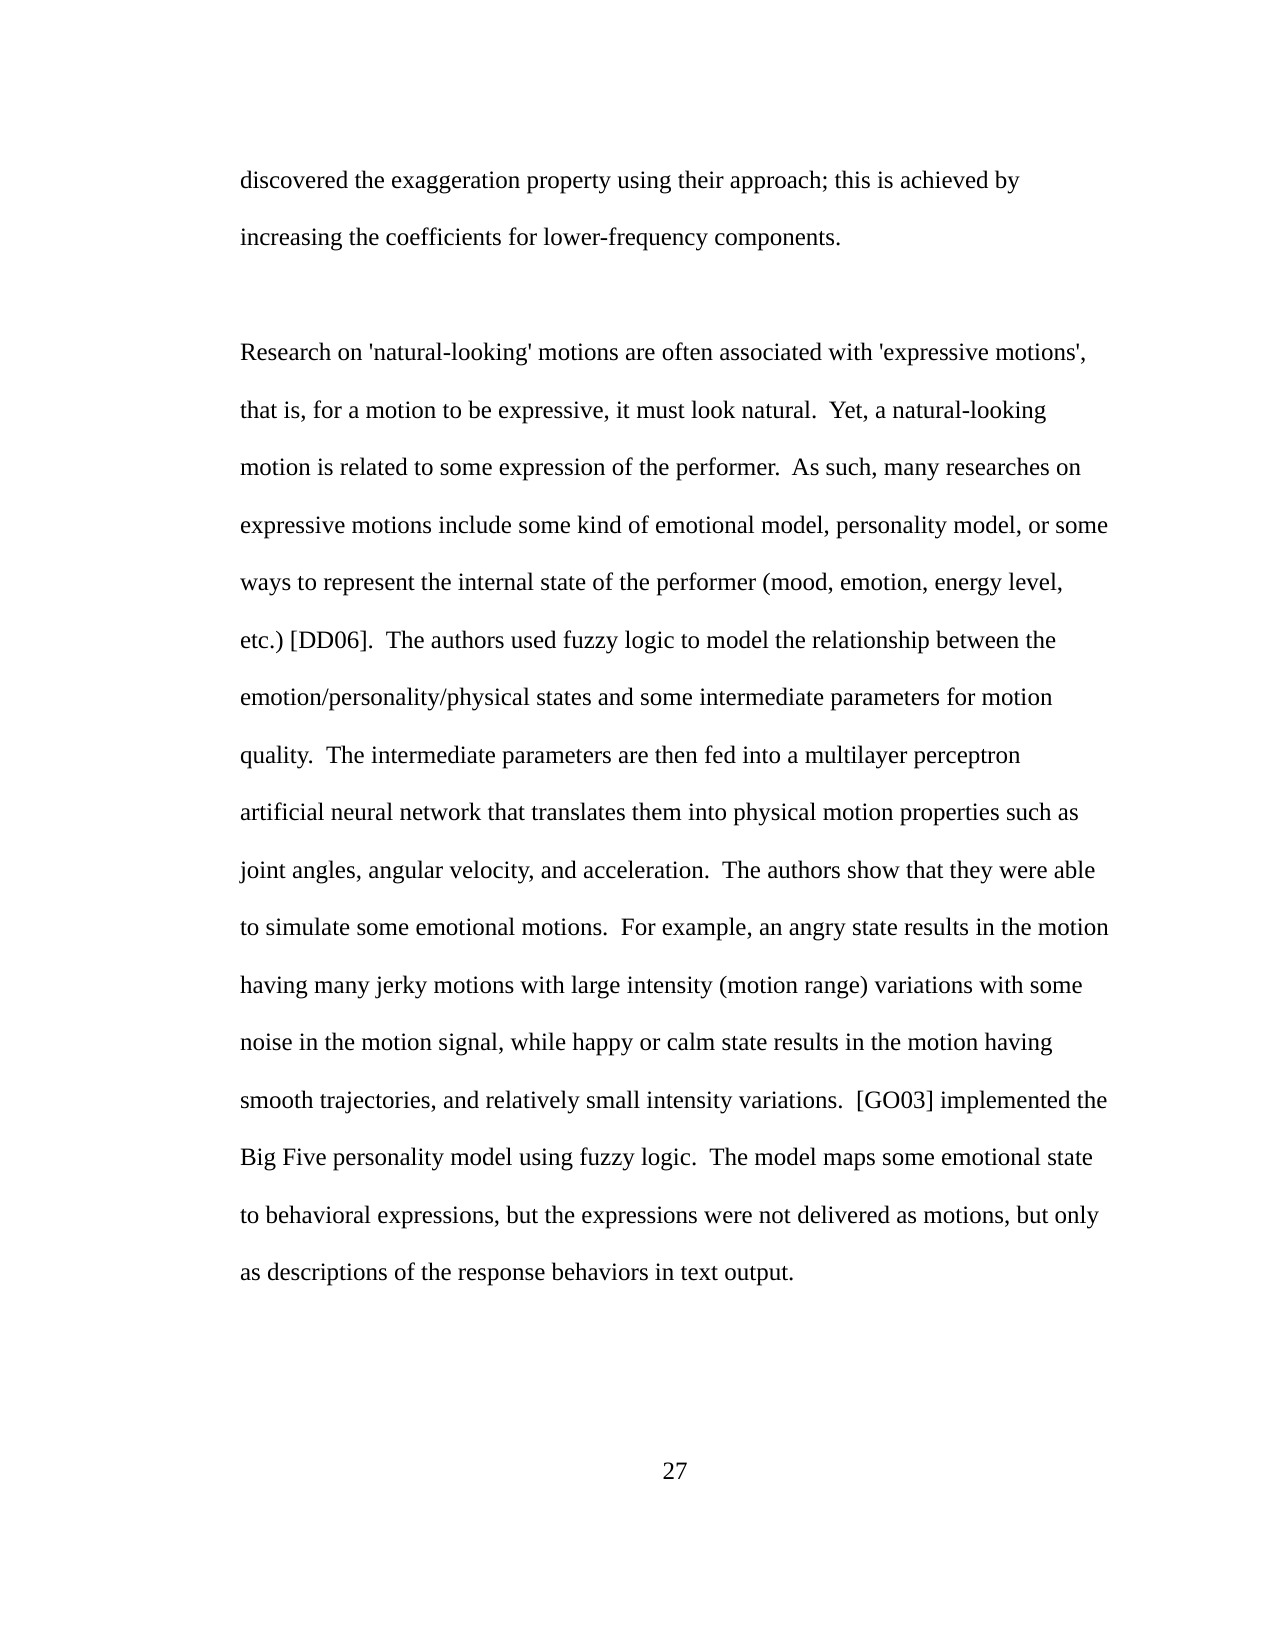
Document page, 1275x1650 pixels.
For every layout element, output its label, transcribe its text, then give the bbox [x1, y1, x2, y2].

text discovered the exaggeration property using their approach; this is achieved by increasing the coefficients for lower-frequency components. [240, 165, 1110, 251]
text Research on 'natural-looking' motions are often associated with 'expressive motions', that is, for a motion to be expressive, it must look natural. Yet, a natural-looking motion is related to some expression of the performer. As such, many researches on expressive motions include some kind of emotional model, personality model, or some ways to represent the internal state of the performer (mood, emotion, energy level, etc.) [DD06]. The authors used fuzzy logic to model the relationship between the emotion/personality/physical states and some intermediate parameters for motion quality. The intermediate parameters are then fed into a multilayer perceptron artificial neural network that translates them into physical motion properties such as joint angles, angular velocity, and acceleration. The authors show that they were able to simulate some emotional motions. For example, an angry state results in the motion having many jerky motions with large intensity (motion range) variations with some noise in the motion signal, while happy or calm state results in the motion having smooth trajectories, and relatively small intensity variations. [GO03] implemented the Big Five personality model using fuzzy logic. The model maps some emotional state to behavioral expressions, but the expressions were not delivered as motions, but only as descriptions of the response behaviors in text output. [240, 337, 1110, 1286]
